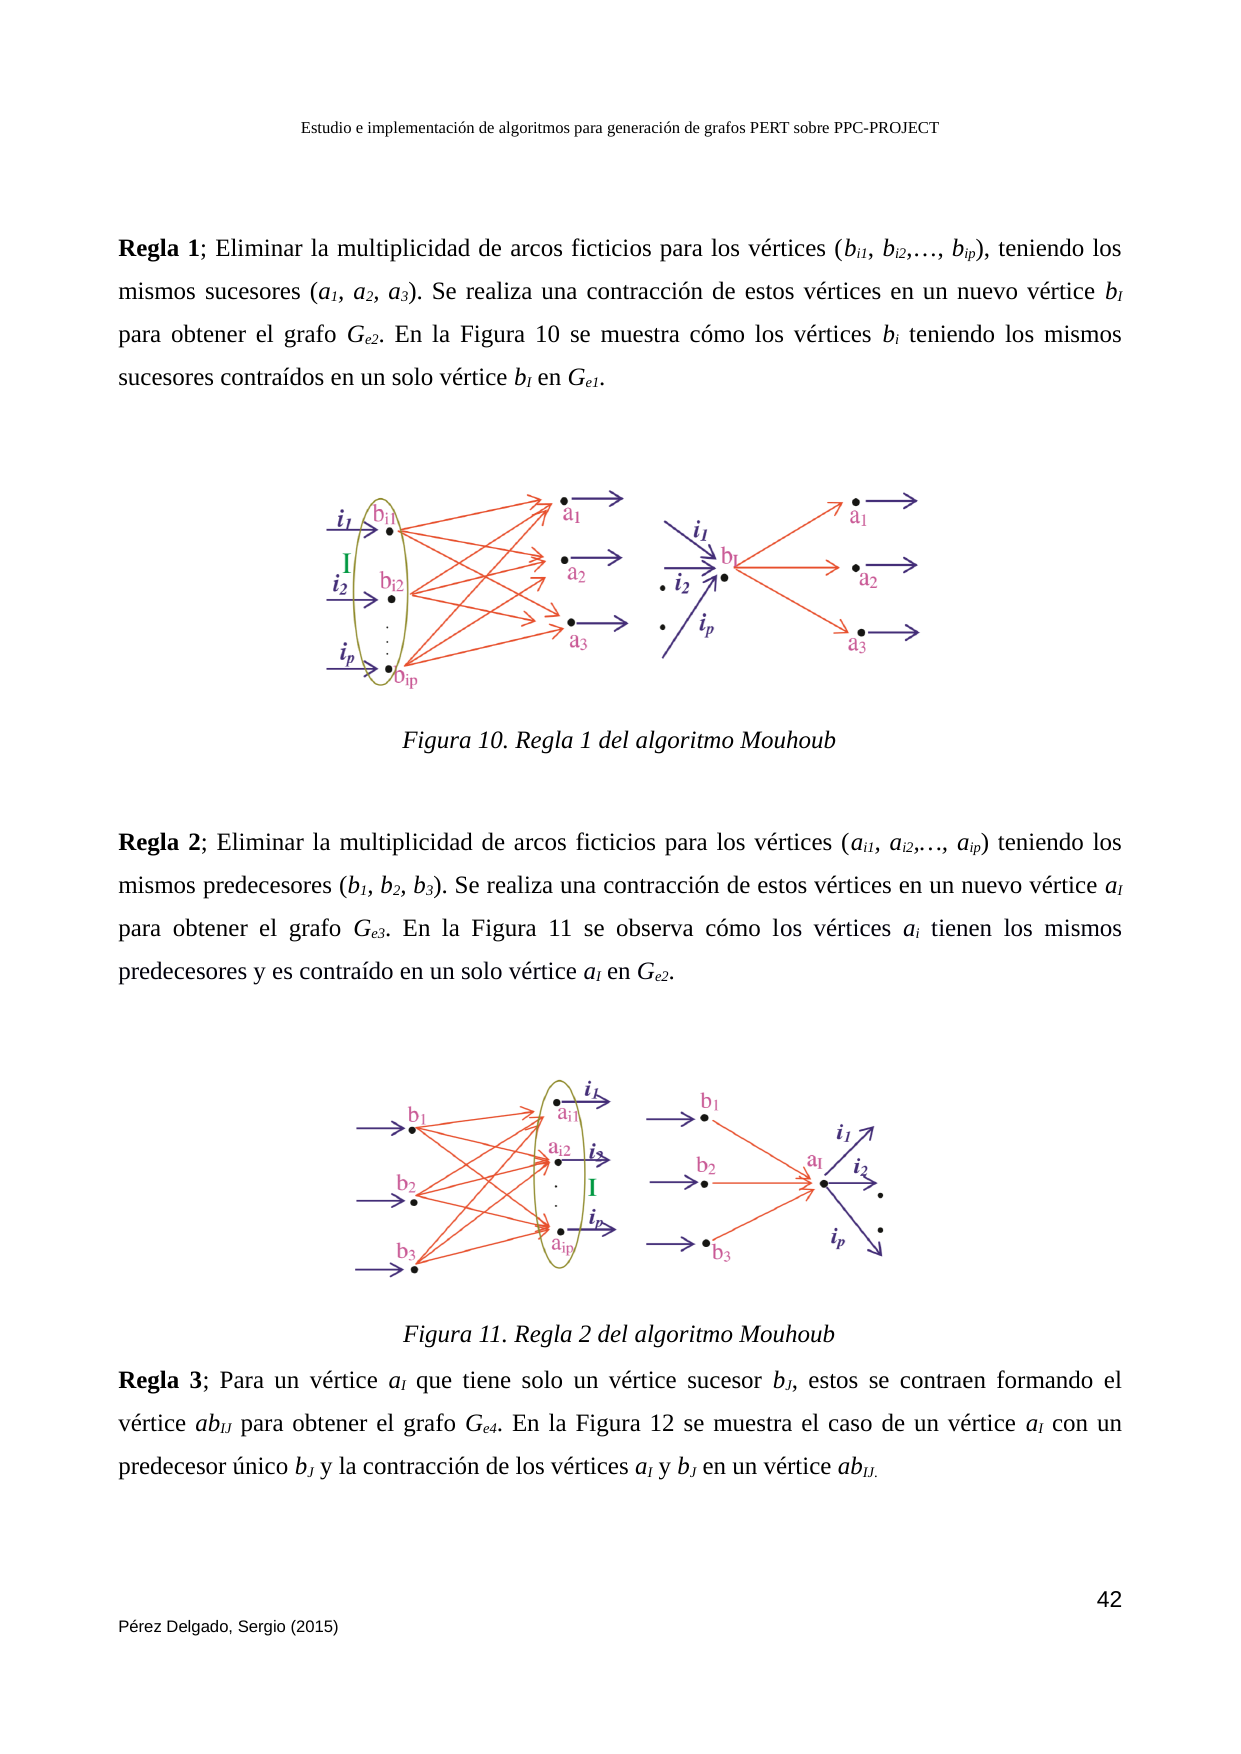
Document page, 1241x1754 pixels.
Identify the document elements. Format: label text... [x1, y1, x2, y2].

text Figura 11. Regla 2 del algoritmo Mouhoub [118, 1319, 1122, 1348]
text Figura 10. Regla 1 del algoritmo Mouhoub [118, 726, 1122, 754]
picture [325, 1067, 915, 1294]
text Regla 1; Eliminar la multiplicidad de arcos ficticios para los vértices (bi1, bi2,…, bip), teniendo los mismos sucesores (a1, a2, a3). Se realiza una contracción de estos vértices en un nuevo vértice bI para obtener el grafo Ge2. En la Figura 10 se muestra cómo los vértices bi teniendo los mismos sucesores contraídos en un solo vértice bI en Ge1. [118, 233, 1122, 391]
text Regla 3; Para un vértice aI que tiene solo un vértice sucesor bJ, estos se contraen formando el vértice abIJ para obtener el grafo Ge4. En la Figura 12 se muestra el caso de un vértice aI con un predecesor único bJ y la contracción de los vértices aI y bJ en un vértice abIJ. [118, 1365, 1122, 1480]
text Regla 2; Eliminar la multiplicidad de arcos ficticios para los vértices (ai1, ai2,…, aip) teniendo los mismos predecesores (b1, b2, b3). Se realiza una contracción de estos vértices en un nuevo vértice aI para obtener el grafo Ge3. En la Figura 11 se observa cómo los vértices ai tienen los mismos predecesores y es contraído en un solo vértice aI en Ge2. [118, 827, 1122, 985]
picture [297, 473, 943, 701]
